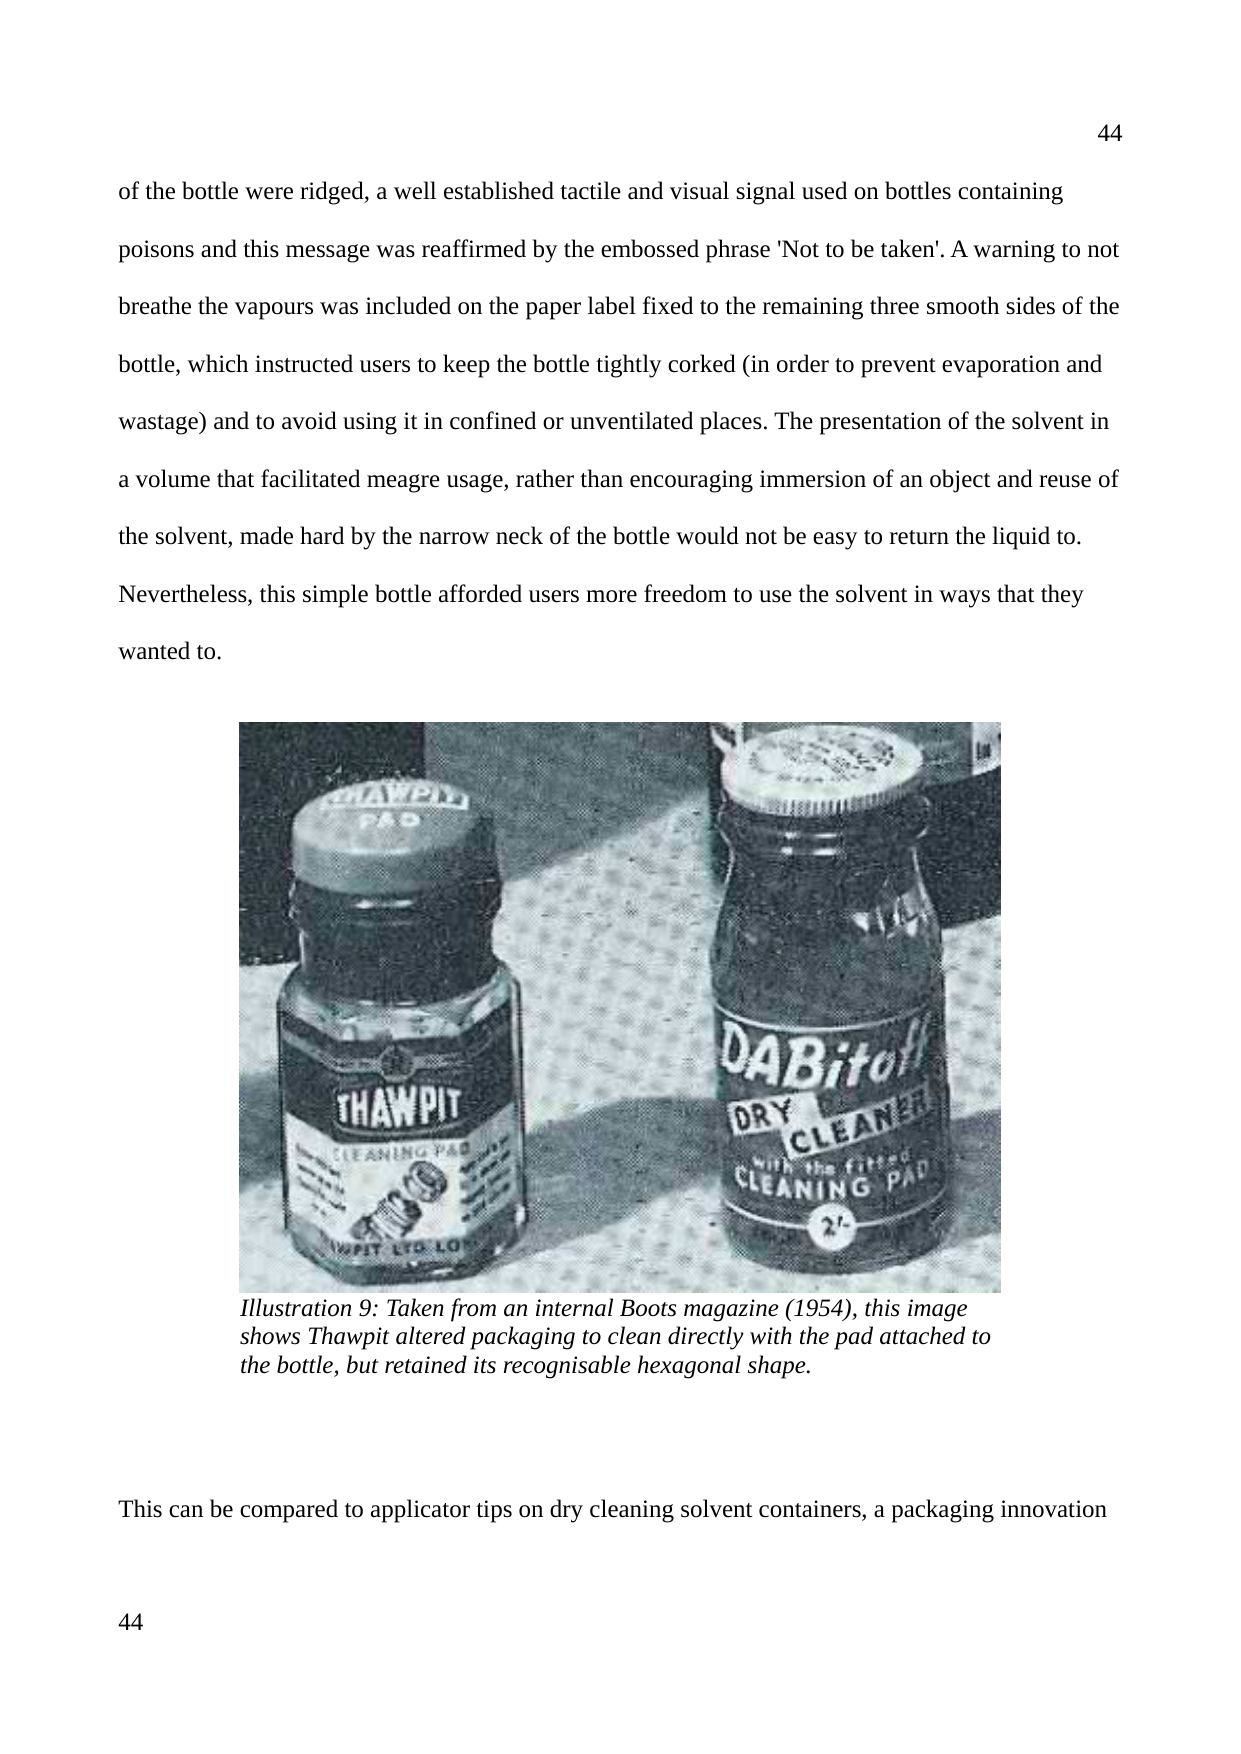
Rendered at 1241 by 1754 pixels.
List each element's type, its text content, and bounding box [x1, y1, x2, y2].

text This can be compared to applicator tips on dry cleaning solvent containers, a packaging innovation [118, 1494, 1122, 1523]
text of the bottle were ridged, a well established tactile and visual signal used on bottles containing poisons and this message was reaffirmed by the embossed phrase 'Not to be taken'. A warning to not breathe the vapours was included on the paper label fixed to the remaining three smooth sides of the bottle, which instructed users to keep the bottle tightly corked (in order to prevent evaporation and wastage) and to avoid using it in confined or unventilated places. The presentation of the solvent in a volume that facilitated meagre usage, rather than encouraging immersion of an object and reuse of the solvent, made hard by the narrow neck of the bottle would not be easy to return the liquid to. Nevertheless, this simple bottle afforded users more freedom to use the solvent in ways that they wanted to. [118, 176, 1122, 665]
text Illustration 9: Taken from an internal Boots magazine (1954), this image shows Thawpit altered packaging to clean directly with the pad attached to the bottle, but retained its recognisable hexagonal shape. [240, 1293, 1001, 1379]
picture [239, 722, 1001, 1293]
